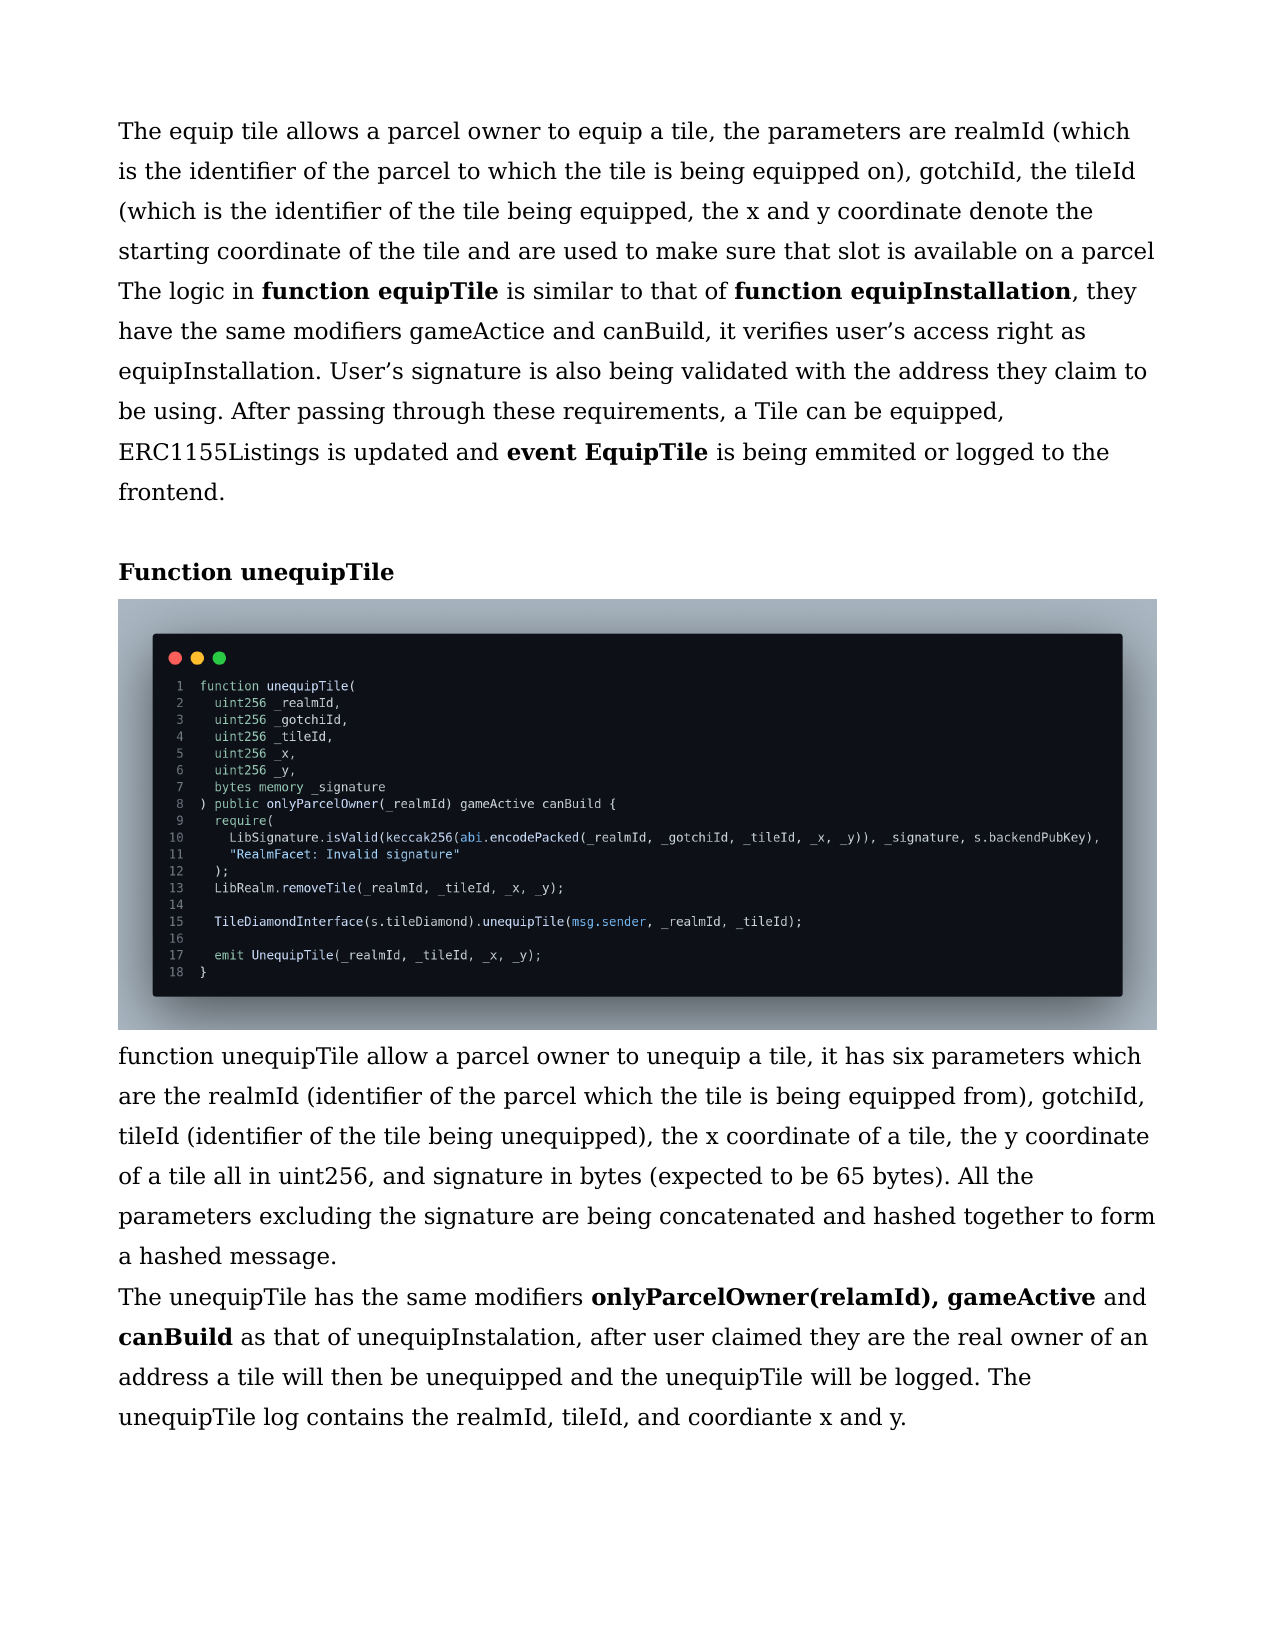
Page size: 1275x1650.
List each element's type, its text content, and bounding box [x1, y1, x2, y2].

picture [118, 599, 1157, 1030]
text function unequipTile allow a parcel owner to unequip a tile, it has six parameters which are the realmId (identifier of the parcel which the tile is being equipped from), gotchiId, tileId (identifier of the tile being unequipped), the x coordinate of a tile, the y coordinate of a tile all in uint256, and signature in bytes (expected to be 65 bytes). All the parameters excluding the signature are being concatenated and hashed together to form a hashed message. [118, 1030, 1157, 1270]
text The logic in function equipTile is similar to that of function equipInstallation, they have the same modifiers gameActice and canBuild, it verifies user’s access right as equipInstallation. User’s signature is also being validated with the address they claim to be using. After passing through these requirements, a Tile can be equipped, ERC1155Listings is updated and event EquipTile is being emmited or logged to the frontend. [118, 278, 1157, 506]
text Function unequipTile [118, 559, 1157, 586]
text The equip tile allows a parcel owner to equip a tile, the parameters are realmId (which is the identifier of the parcel to which the tile is being equipped on), gotchiId, the tileId (which is the identifier of the tile being equipped, the x and y coordinate denote the starting coordinate of the tile and are used to make sure that slot is available on a parcel [118, 118, 1157, 265]
text The unequipTile has the same modifiers onlyParcelOwner(relamId), gameActive and canBuild as that of unequipInstalation, after user claimed they are the real owner of an address a tile will then be unequipped and the unequipTile will be logged. The unequipTile log contains the realmId, tileId, and coordiante x and y. [118, 1283, 1157, 1431]
